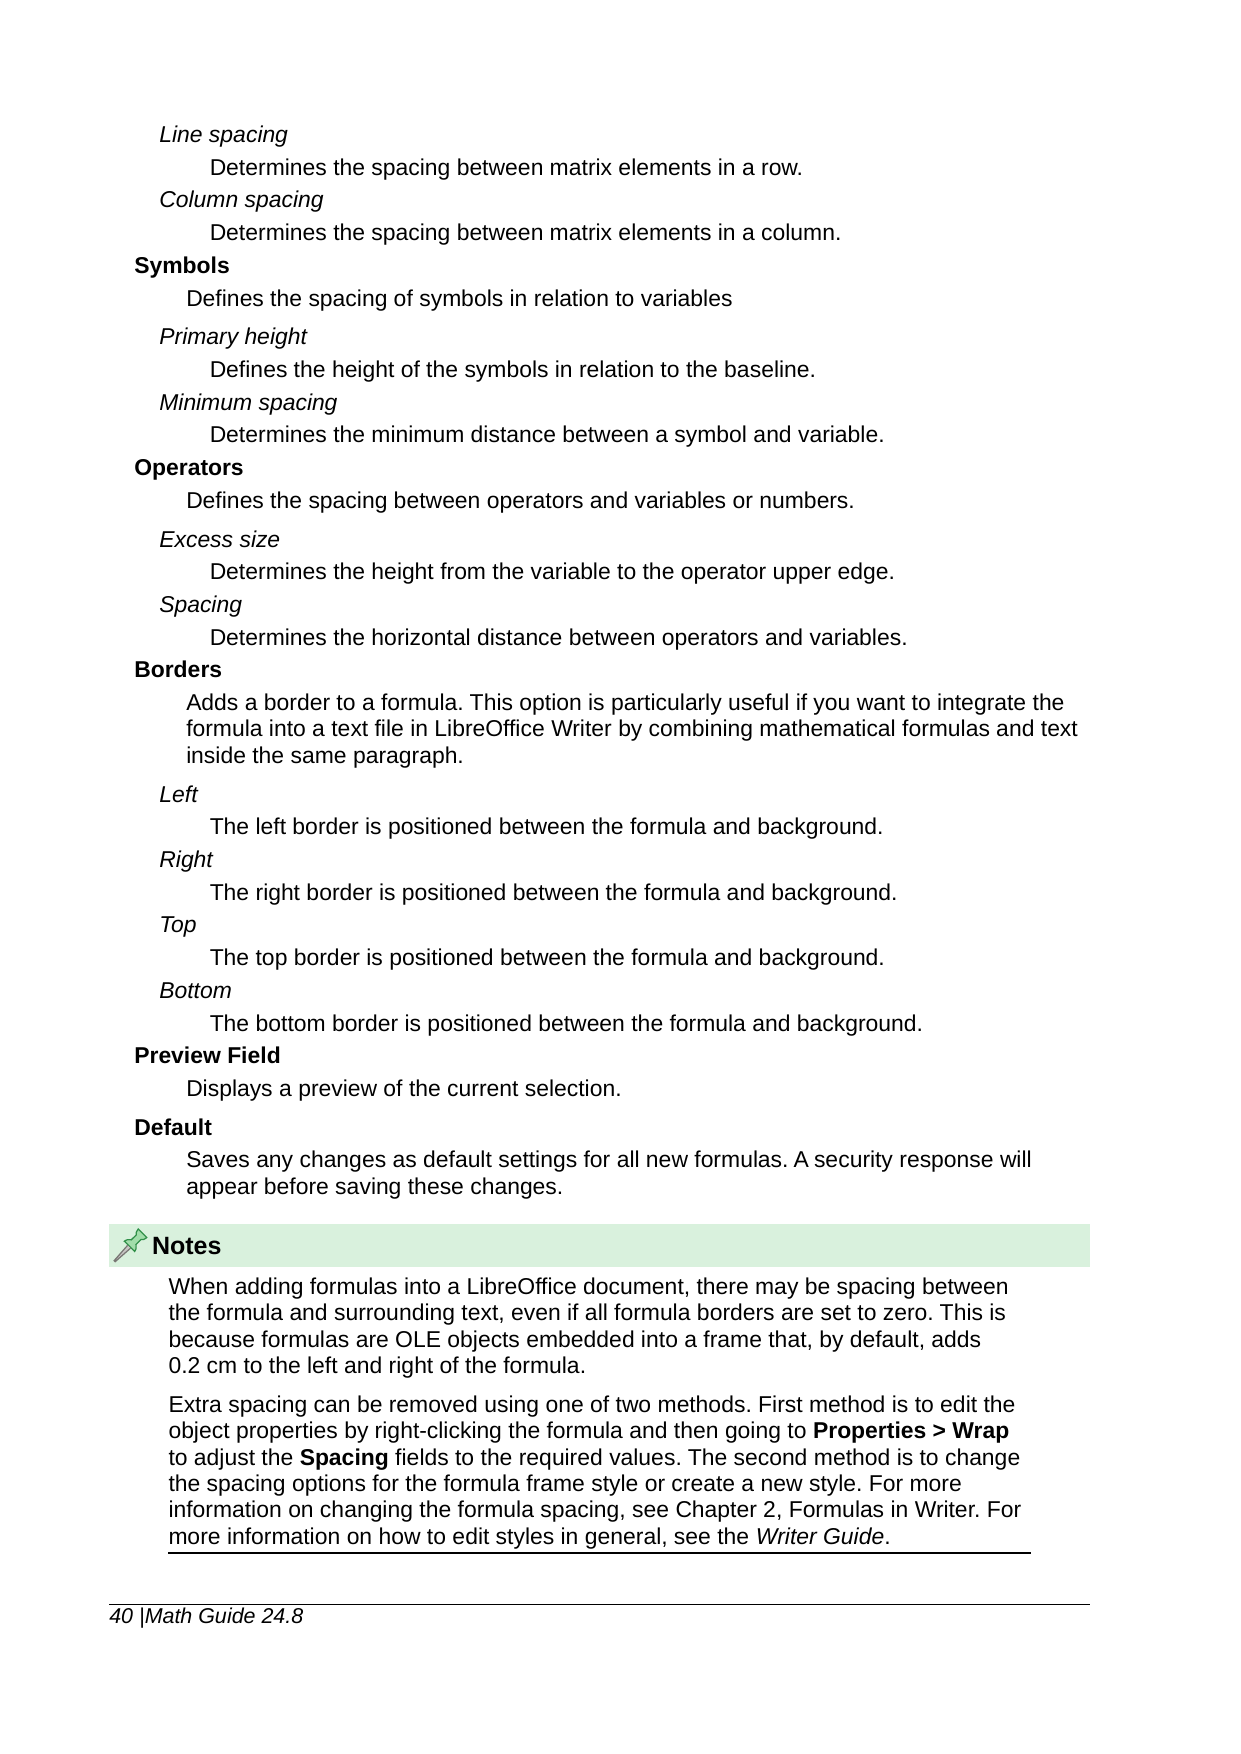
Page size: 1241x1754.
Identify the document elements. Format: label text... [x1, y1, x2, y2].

text Left [159, 781, 1090, 807]
text The left border is positioned between the formula and background. [209, 813, 1090, 839]
text Determines the height from the variable to the operator upper edge. [209, 558, 1090, 584]
text Top [159, 911, 1090, 938]
text Defines the spacing of symbols in relation to variables [186, 284, 1090, 311]
text When adding formulas into a LibreOffice document, there may be spacing between the formula and surrounding text, even if all formula borders are set to zero. This is because formulas are OLE objects embedded into a frame that, by default, adds 0.2 cm to the left and right of the formula. [168, 1273, 1031, 1378]
text Operators [134, 454, 1090, 481]
subtitle Notes [109, 1224, 1090, 1267]
text Spacing [159, 591, 1090, 617]
text Displays a preview of the current selection. [186, 1075, 1090, 1101]
text Bottom [159, 977, 1090, 1003]
text Default [134, 1114, 1090, 1140]
text The bottom border is positioned between the formula and background. [209, 1009, 1090, 1036]
text Excess size [159, 526, 1090, 552]
text Line spacing [159, 121, 1090, 147]
text Defines the height of the symbols in relation to the baseline. [209, 356, 1090, 382]
text Determines the spacing between matrix elements in a row. [209, 154, 1090, 180]
text Column spacing [159, 186, 1090, 213]
text Determines the horizontal distance between operators and variables. [209, 624, 1090, 650]
text Defines the spacing between operators and variables or numbers. [186, 487, 1090, 513]
text Minimum spacing [159, 389, 1090, 415]
text Determines the minimum distance between a symbol and variable. [209, 421, 1090, 448]
text Borders [134, 656, 1090, 683]
text Saves any changes as default settings for all new formulas. A security response will appear before saving these changes. [186, 1146, 1090, 1199]
text Determines the spacing between matrix elements in a column. [209, 219, 1090, 245]
text Preview Field [134, 1042, 1090, 1069]
text Adds a border to a formula. This option is particularly useful if you want to integrate the formula into a text file in LibreOffice Writer by combining mathematical formulas and text inside the same paragraph. [186, 689, 1090, 768]
text Primary height [159, 323, 1090, 350]
text The right border is positioned between the formula and background. [209, 879, 1090, 905]
text Extra spacing can be removed using one of two methods. First method is to edit the object properties by right-clicking the formula and then going to Properties > Wrap to adjust the Spacing fields to the required values. The second method is to change the spacing options for the formula frame style or create a new style. For more information on changing the formula spacing, see Chapter 2, Formulas in Writer. For more information on how to edit styles in general, see the Writer Guide. [168, 1391, 1031, 1552]
text Symbols [134, 252, 1090, 278]
text The top border is positioned between the formula and background. [209, 944, 1090, 970]
text Right [159, 846, 1090, 872]
